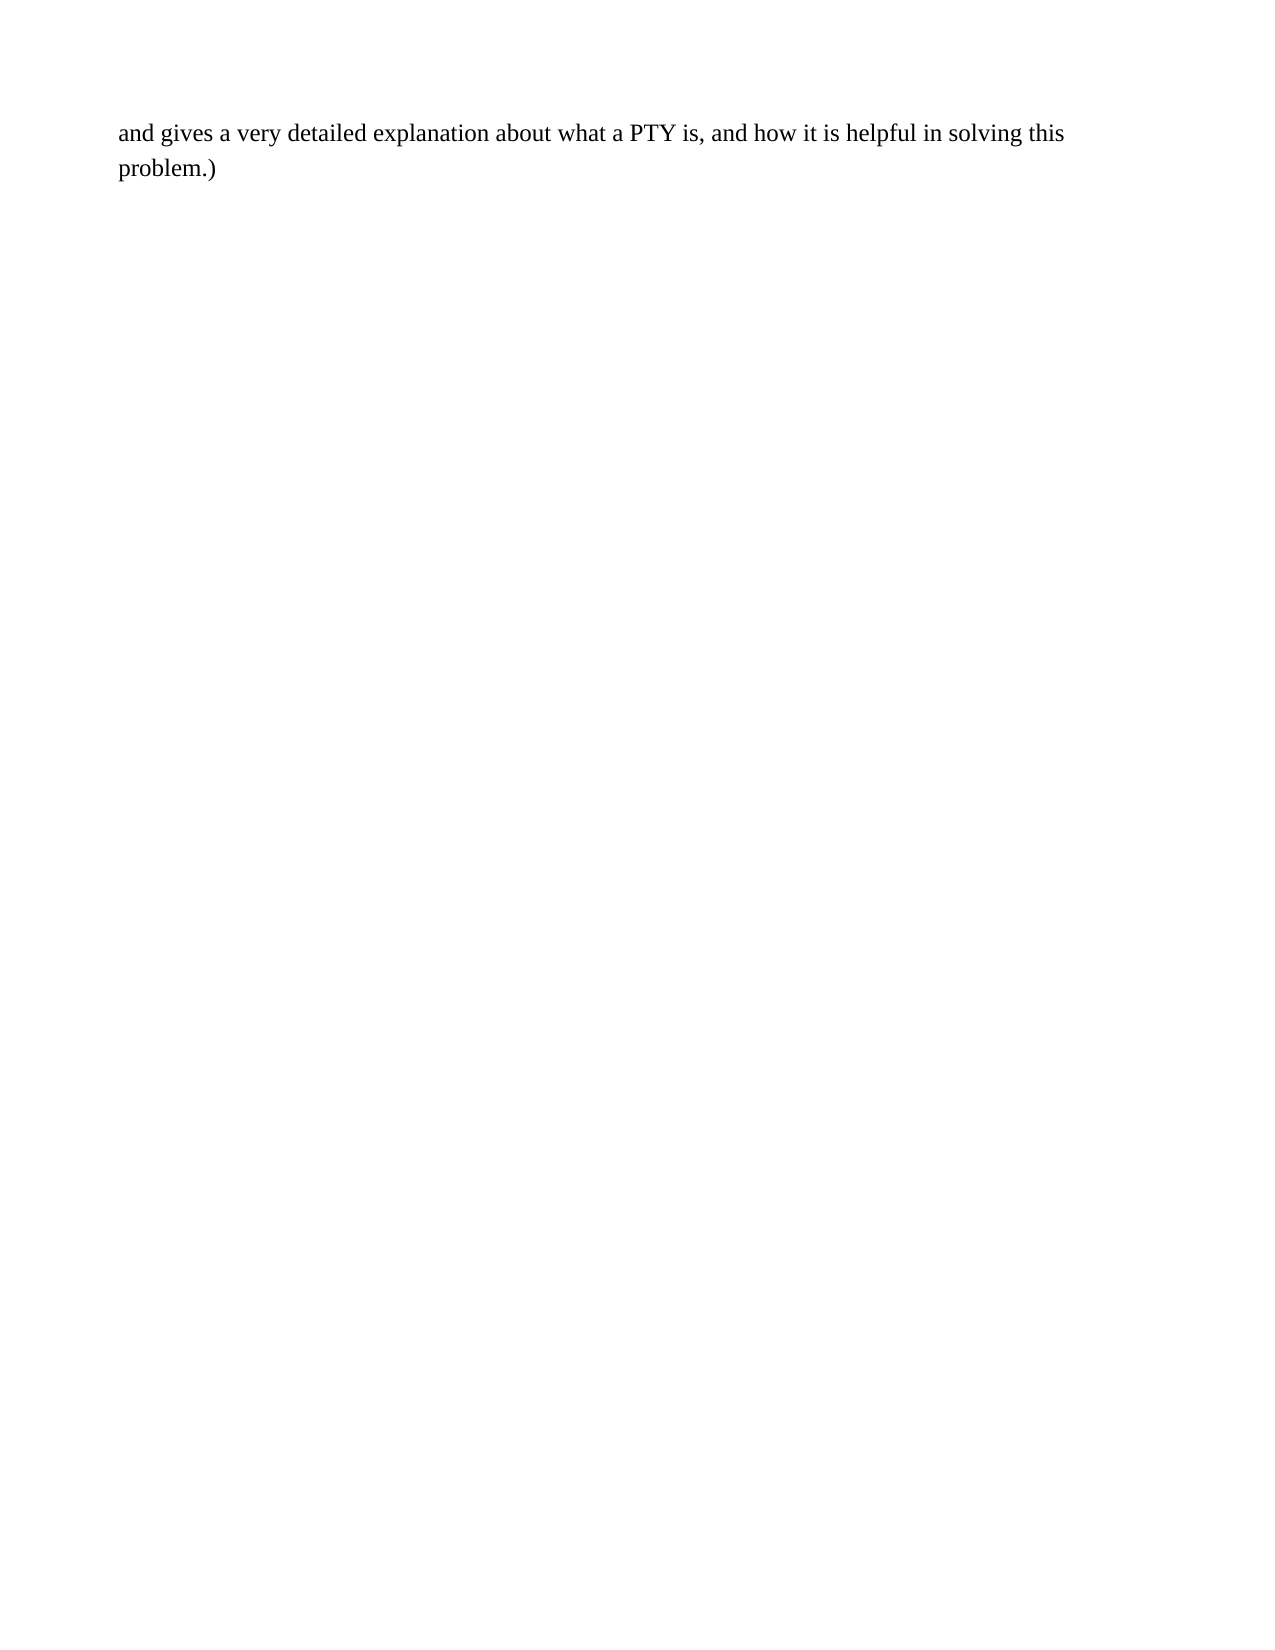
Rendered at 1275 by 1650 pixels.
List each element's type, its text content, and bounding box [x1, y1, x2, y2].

text and gives a very detailed explanation about what a PTY is, and how it is helpful in solving this problem.) [118, 118, 1157, 181]
